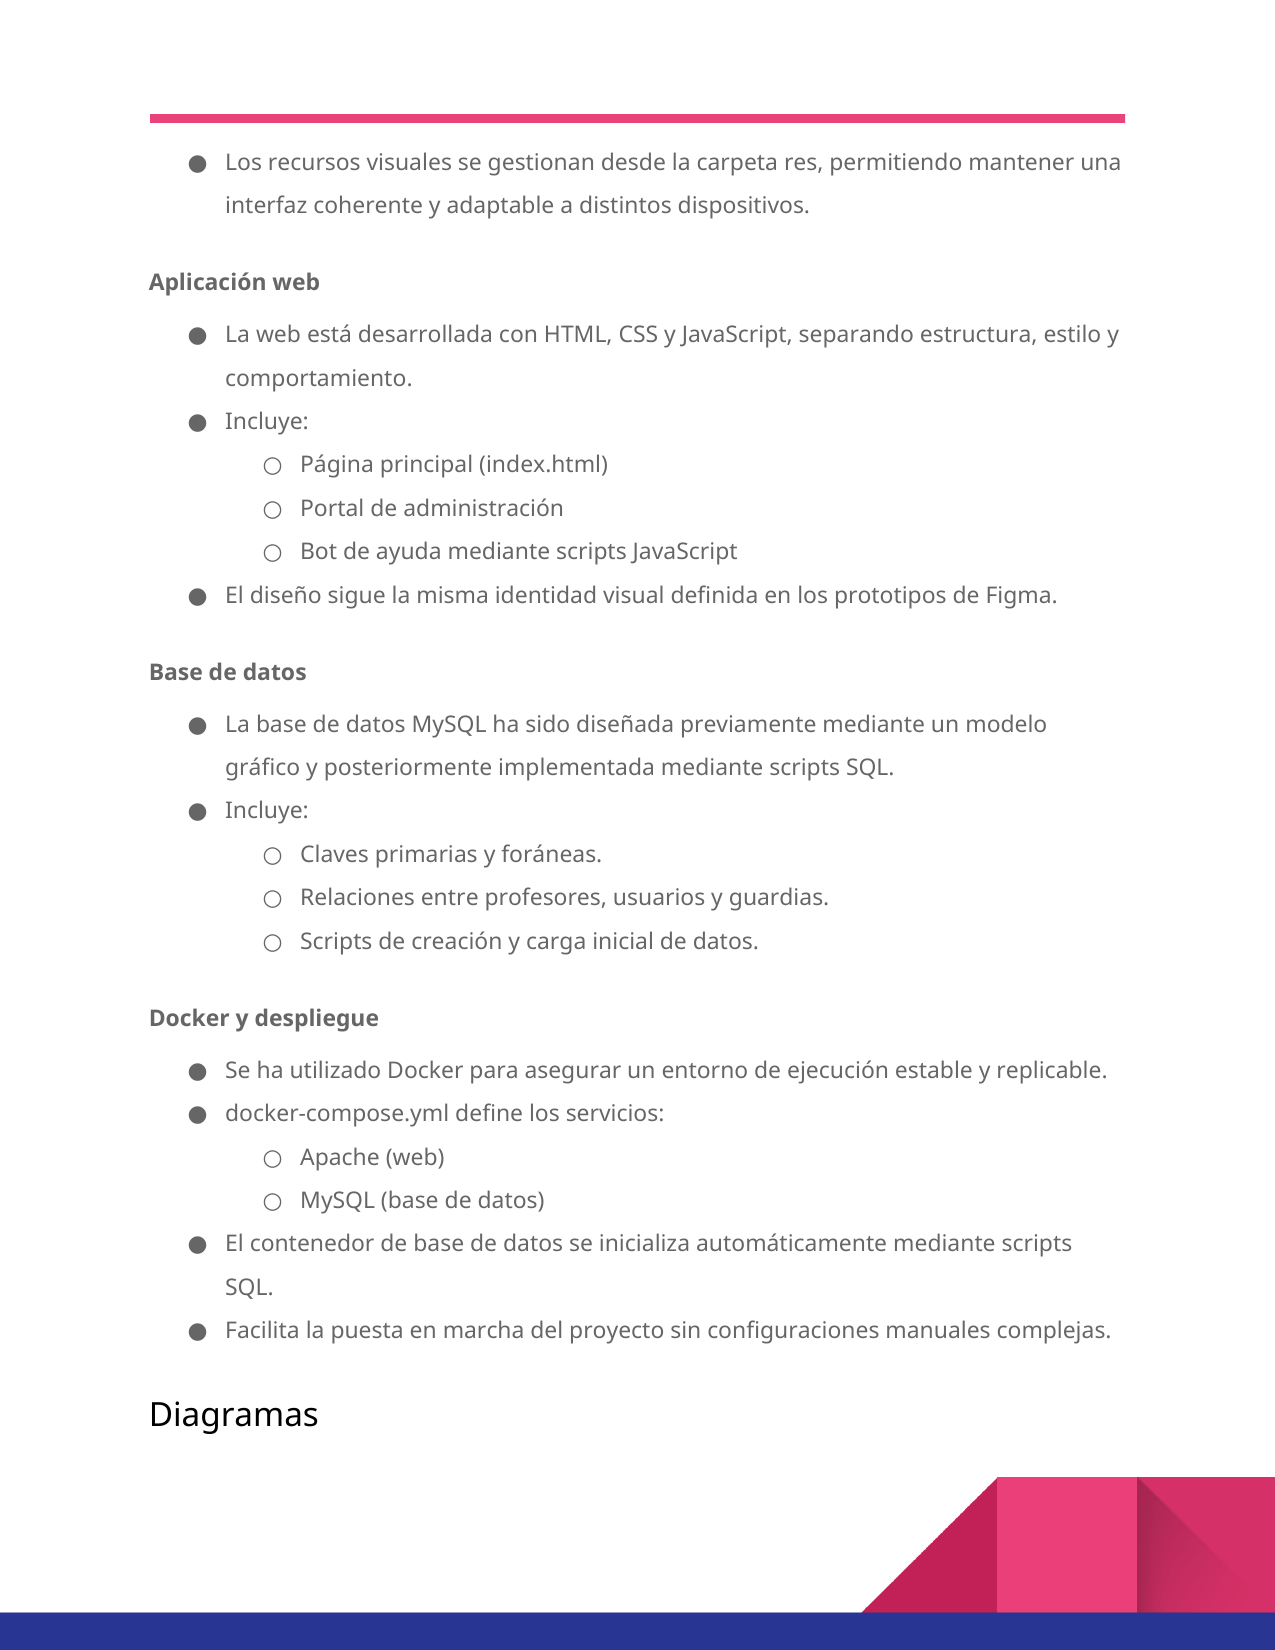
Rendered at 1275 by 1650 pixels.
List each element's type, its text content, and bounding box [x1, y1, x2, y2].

subtitle Diagramas [148, 1391, 1125, 1436]
list Incluye: [187, 405, 1125, 436]
list La base de datos MySQL ha sido diseñada previamente mediante un modelo gráfico y posteriormente implementada mediante scripts SQL. [187, 708, 1125, 782]
list Incluye: [187, 794, 1125, 826]
list Portal de administración [262, 492, 1125, 523]
list Facilita la puesta en marcha del proyecto sin configuraciones manuales complejas. [187, 1314, 1125, 1346]
subtitle Base de datos [148, 656, 1125, 687]
picture [150, 114, 1125, 123]
list Claves primarias y foráneas. [262, 838, 1125, 869]
list Página principal (index.html) [262, 448, 1125, 480]
list La web está desarrollada con HTML, CSS y JavaScript, separando estructura, estilo y comportamiento. [187, 318, 1125, 393]
list El diseño sigue la misma identidad visual definida en los prototipos de Figma. [187, 579, 1125, 610]
list docker-compose.yml define los servicios: [187, 1097, 1125, 1128]
subtitle Aplicación web [148, 266, 1125, 297]
list Los recursos visuales se gestionan desde la carpeta res, permitiendo mantener una interfaz coherente y adaptable a distintos dispositivos. [187, 146, 1125, 221]
list Relaciones entre profesores, usuarios y guardias. [262, 881, 1125, 913]
list El contenedor de base de datos se inicializa automáticamente mediante scripts SQL. [187, 1227, 1125, 1302]
list MySQL (base de datos) [262, 1184, 1125, 1215]
picture [0, 1475, 1275, 1650]
list Scripts de creación y carga inicial de datos. [262, 925, 1125, 956]
list Se ha utilizado Docker para asegurar un entorno de ejecución estable y replicable. [187, 1054, 1125, 1085]
list Bot de ayuda mediante scripts JavaScript [262, 535, 1125, 567]
list Apache (web) [262, 1141, 1125, 1172]
subtitle Docker y despliegue [148, 1002, 1125, 1033]
